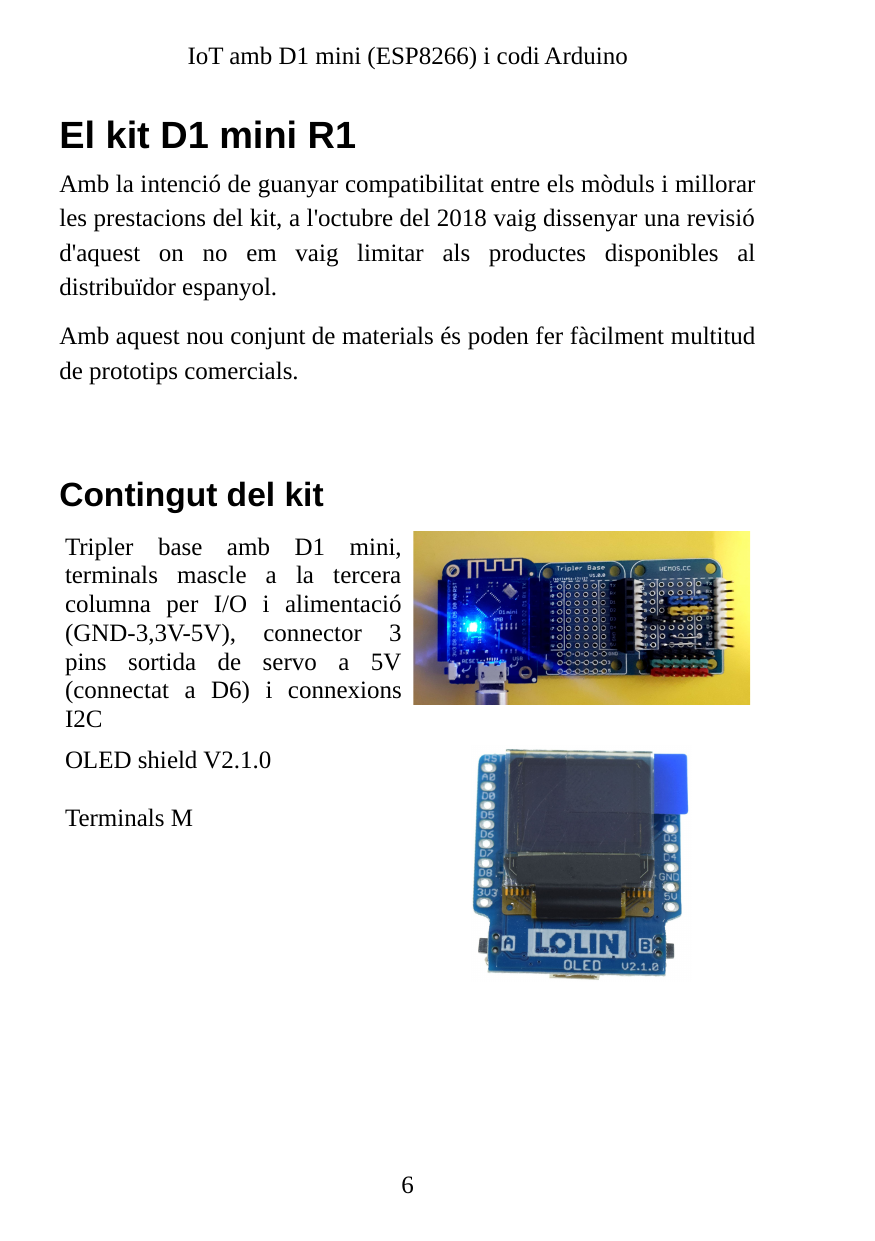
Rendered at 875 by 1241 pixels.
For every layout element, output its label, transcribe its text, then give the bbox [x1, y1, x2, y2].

text Amb aquest nou conjunt de materials és poden fer fàcilment multitud de prototips comercials. [59, 321, 756, 385]
table_header [408, 526, 756, 739]
subtitle Contingut del kit [59, 475, 756, 513]
text Amb la intenció de guanyar compatibilitat entre els mòduls i millorar les prestacions del kit, a l'octubre del 2018 vaig dissenyar una revisió d'aquest on no em vaig limitar als productes disponibles al distribuïdor espanyol. [59, 169, 756, 301]
picture [471, 745, 693, 982]
table_header Tripler base amb D1 mini, terminals mascle a la tercera columna per I/O i alimentació (GND-3,3V-5V), connector 3 pins sortida de servo a 5V (connectat a D6) i connexions I2C [59, 526, 407, 739]
picture [413, 531, 751, 705]
table_cell OLED shield V2.1.0 Terminals M [59, 739, 407, 1016]
table_cell [408, 739, 756, 1016]
subtitle El kit D1 mini R1 [59, 113, 756, 156]
